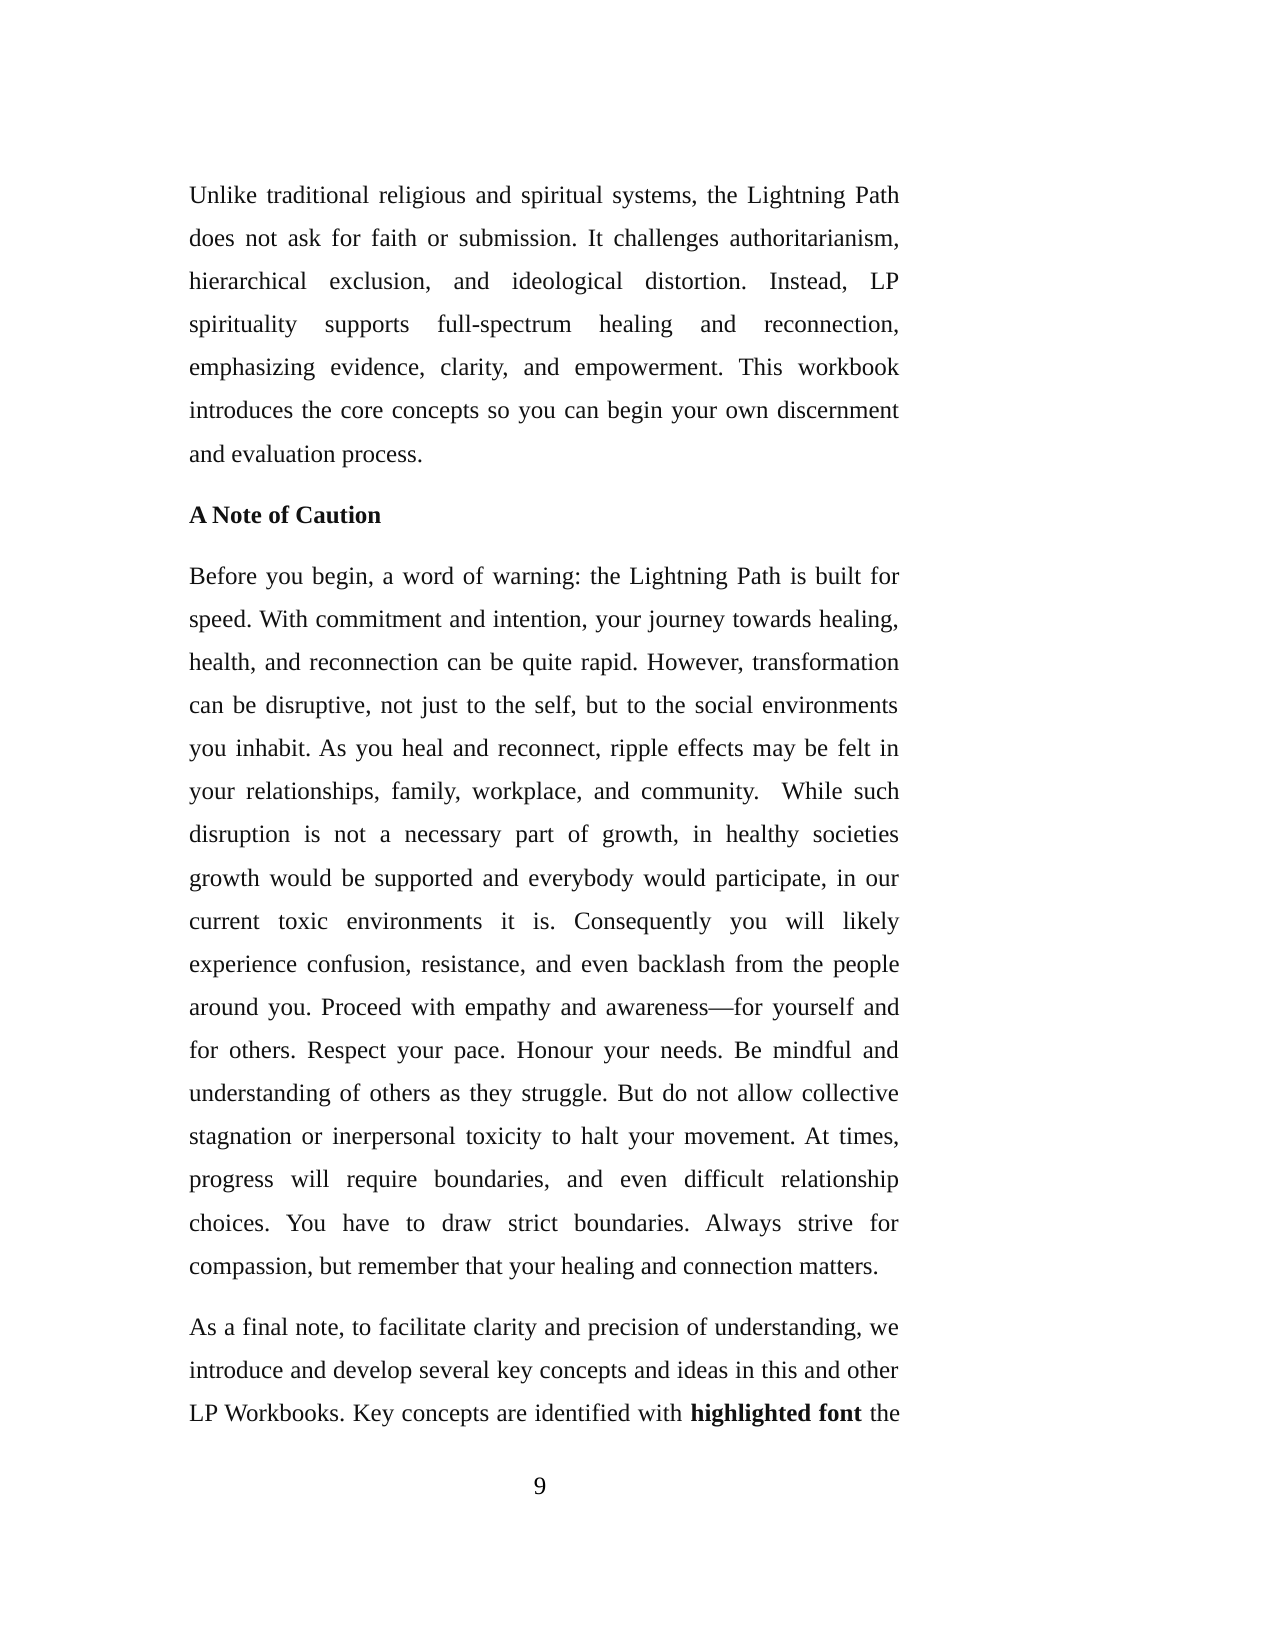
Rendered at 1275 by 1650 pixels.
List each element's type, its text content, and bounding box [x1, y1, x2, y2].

text Unlike traditional religious and spiritual systems, the Lightning Path does not ask for faith or submission. It challenges authoritarianism, hierarchical exclusion, and ideological distortion. Instead, LP spirituality supports full-spectrum healing and reconnection, emphasizing evidence, clarity, and empowerment. This workbook introduces the core concepts so you can begin your own discernment and evaluation process. [189, 180, 900, 467]
text Before you begin, a word of warning: the Lightning Path is built for speed. With commitment and intention, your journey towards healing, health, and reconnection can be quite rapid. However, transformation can be disruptive, not just to the self, but to the social environments you inhabit. As you heal and reconnect, ripple effects may be felt in your relationships, family, workplace, and community. While such disruption is not a necessary part of growth, in healthy societies growth would be supported and everybody would participate, in our current toxic environments it is. Consequently you will likely experience confusion, resistance, and even backlash from the people around you. Proceed with empathy and awareness—for yourself and for others. Respect your pace. Honour your needs. Be mindful and understanding of others as they struggle. But do not allow collective stagnation or inerpersonal toxicity to halt your movement. At times, progress will require boundaries, and even difficult relationship choices. You have to draw strict boundaries. Always strive for compassion, but remember that your healing and connection matters. [189, 561, 900, 1279]
text A Note of Caution [189, 500, 900, 528]
text As a final note, to facilitate clarity and precision of understanding, we introduce and develop several key concepts and ideas in this and other LP Workbooks. Key concepts are identified with highlighted font the [189, 1312, 900, 1427]
